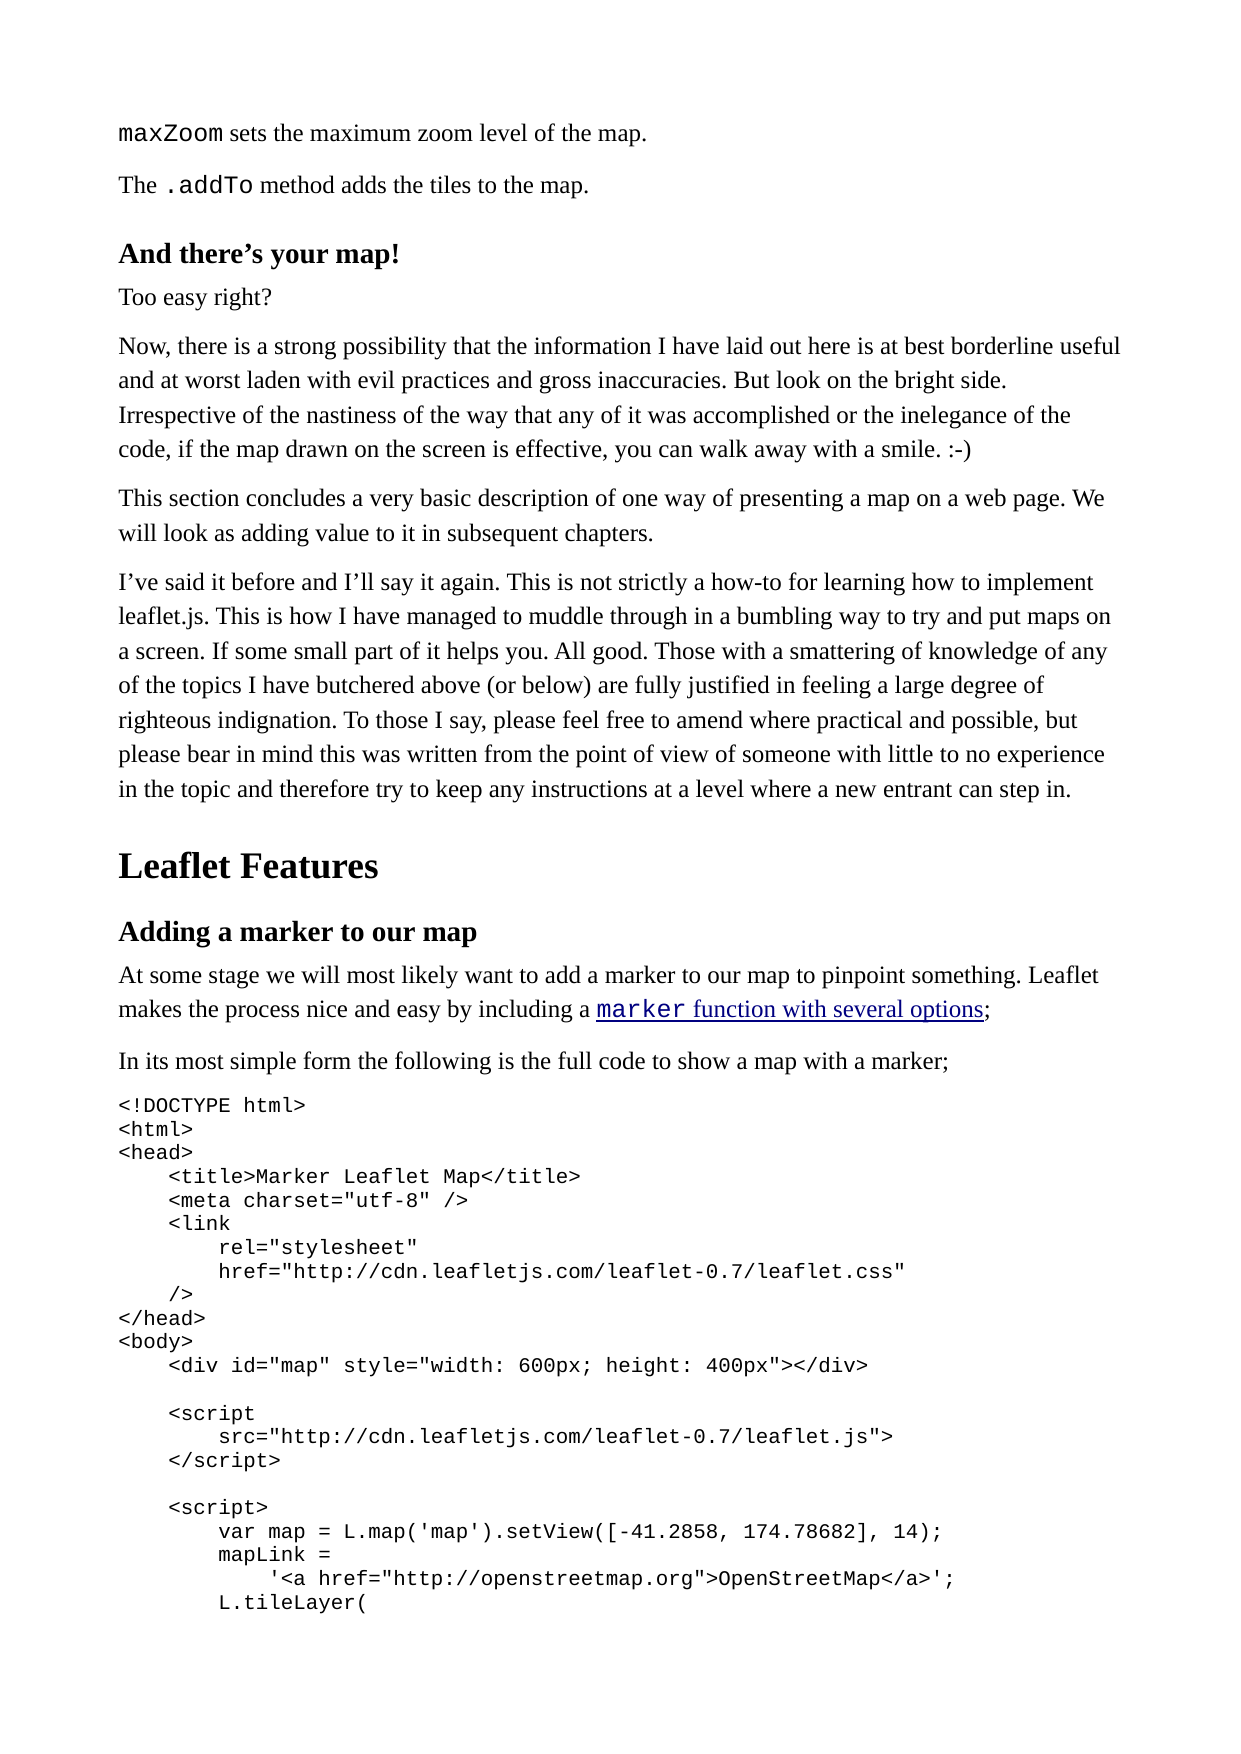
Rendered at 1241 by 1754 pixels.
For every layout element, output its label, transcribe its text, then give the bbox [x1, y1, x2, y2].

text Now, there is a strong possibility that the information I have laid out here is at best borderline useful and at worst laden with evil practices and gross inaccuracies. But look on the bright side. Irrespective of the nastiness of the way that any of it was accomplished or the inelegance of the code, if the map drawn on the screen is effective, you can walk away with a smile. :-) [118, 331, 1122, 463]
text <title>Marker Leaflet Map</title> [118, 1166, 1122, 1190]
text <script [118, 1402, 1122, 1426]
text L.tileLayer( [118, 1592, 1122, 1615]
text I’ve said it before and I’ll say it again. This is not strictly a how-to for learning how to implement leaflet.js. This is how I have managed to muddle through in a bumbling way to try and put maps on a screen. If some small part of it helps you. All good. Those with a smattering of knowledge of any of the topics I have butchered above (or below) are fully justified in feeling a large degree of righteous indignation. To those I say, please feel free to amend where practical and possible, but please bear in mind this was written from the point of view of someone with little to no experience in the topic and therefore try to keep any instructions at a level where a new entrant can step in. [118, 567, 1122, 803]
text <head> [118, 1142, 1122, 1166]
text /> [118, 1284, 1122, 1308]
text </head> [118, 1308, 1122, 1332]
text This section concludes a very basic description of one way of presenting a map on a web page. We will look as adding value to it in subsequent chapters. [118, 483, 1122, 547]
text Too easy right? [118, 282, 1122, 311]
text <html> [118, 1119, 1122, 1142]
text href="http://cdn.leafletjs.com/leaflet-0.7/leaflet.css" [118, 1261, 1122, 1284]
text mapLink = [118, 1544, 1122, 1568]
subtitle And there’s your map! [118, 236, 1122, 269]
text maxZoom sets the maximum zoom level of the map. [118, 118, 1122, 149]
text src="http://cdn.leafletjs.com/leaflet-0.7/leaflet.js"> [118, 1426, 1122, 1450]
text '<a href="http://openstreetmap.org">OpenStreetMap</a>'; [118, 1568, 1122, 1592]
text The .addTo method adds the tiles to the map. [118, 170, 1122, 201]
text <body> [118, 1332, 1122, 1355]
text var map = L.map('map').setView([-41.2858, 174.78682], 14); [118, 1521, 1122, 1544]
text <link [118, 1213, 1122, 1237]
text </script> [118, 1450, 1122, 1473]
subtitle Adding a marker to our map [118, 914, 1122, 947]
text <script> [118, 1497, 1122, 1521]
text <!DOCTYPE html> [118, 1095, 1122, 1119]
text At some stage we will most likely want to add a marker to our map to pinpoint something. Leaflet makes the process nice and easy by including a marker function with several options; [118, 960, 1122, 1025]
text rel="stylesheet" [118, 1237, 1122, 1261]
text <div id="map" style="width: 600px; height: 400px"></div> [118, 1355, 1122, 1379]
text In its most simple form the following is the full code to show a map with a marker; [118, 1046, 1122, 1075]
subtitle Leaflet Features [118, 844, 1122, 887]
text <meta charset="utf-8" /> [118, 1190, 1122, 1213]
